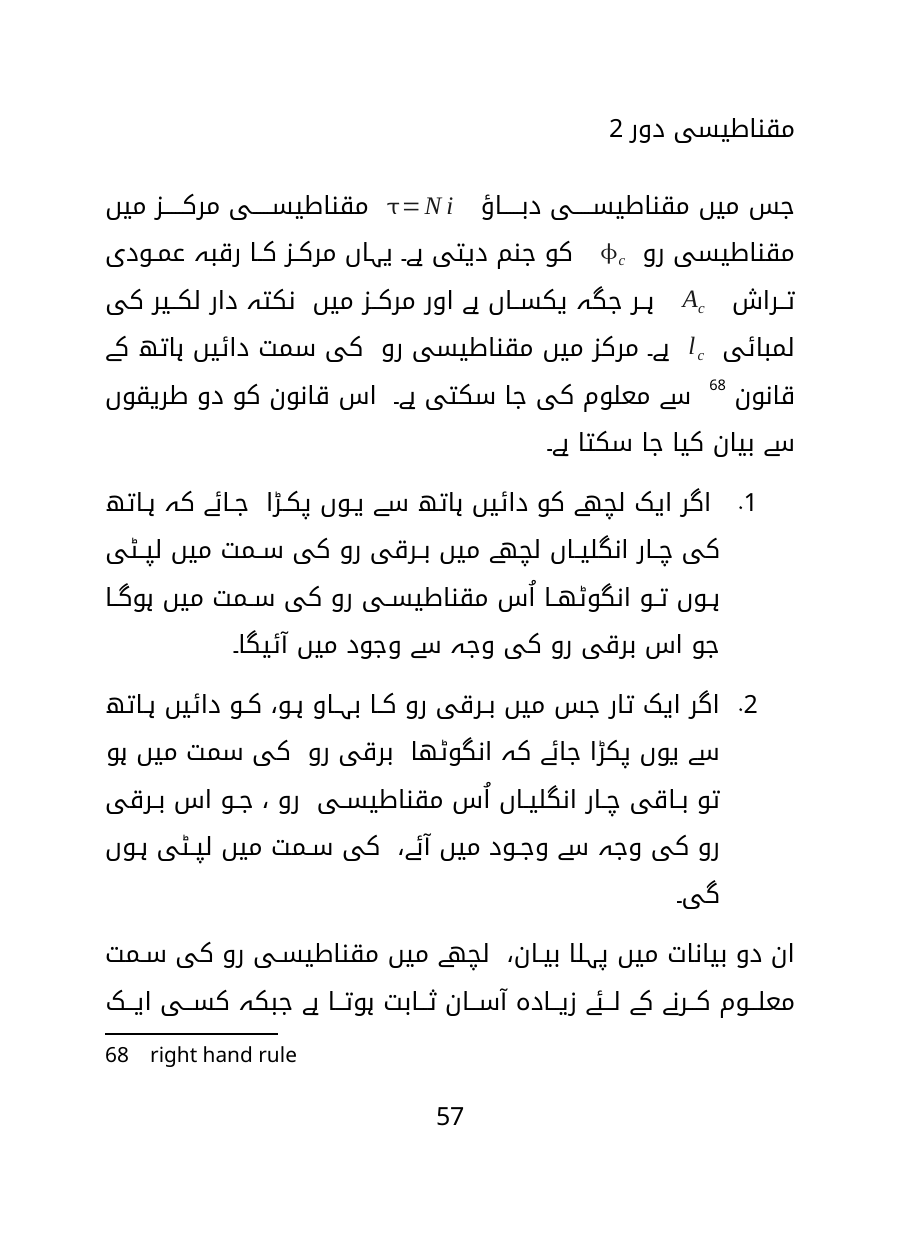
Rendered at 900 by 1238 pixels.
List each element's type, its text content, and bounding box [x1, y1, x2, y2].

text ان دو بیانات میں پہلا بیان، لچھے میں مقناطیسی رو کی سمت معلوم کرنے کے لئے زیادہ آسان ثابت ہوتا ہے جبکہ کسی ایک سیدھی تار کے گرد مقناطیسی رو کی سمت دوسرے بیان سے زیادہ آسانی سے معلوم کی جا سکتی ہے۔ [105, 931, 795, 1026]
list اگر ایک تار جس میں برقی رو کا بہاو ہو، کو دائیں ہاتھ سے یوں پکڑا جائے کہ انگوٹھا برقی رو کی سمت میں ہو تو باقی چار انگلیاں اُس مقناطیسی رو ، جو اس برقی رو کی وجہ سے وجود میں آئے، کی سمت میں لپٹی ہوں گی۔ [105, 681, 757, 918]
text شکل 2.7 میں ایک سادہ مقناطیسی نظام دکھایا گیا ہے جس میں مقناطیسی دباؤ مقناطیسی مرکز میں مقناطیسی رو کو جنم دیتی ہے۔ یہاں مرکز کا رقبہ عمودی تراش ہر جگہ یکساں ہے اور مرکز میں نکتہ دار لکیر کی لمبائیہے۔ مرکز میں مقناطیسی رو کی سمت دائیں ہاتھ کے قانون سے معلوم کی جا سکتی ہے۔ اس قانون کو دو طریقوں سے بیان کیا جا سکتا ہے۔ [105, 182, 795, 467]
text right hand rule [105, 1040, 795, 1068]
list اگر ایک لچھے کو دائیں ہاتھ سے یوں پکڑا جائے کہ ہاتھ کی چار انگلیاں لچھے میں برقی رو کی سمت میں لپٹی ہوں تو انگوٹھا اُس مقناطیسی رو کی سمت میں ہوگا جو اس برقی رو کی وجہ سے وجود میں آئیگا۔ [105, 479, 757, 669]
